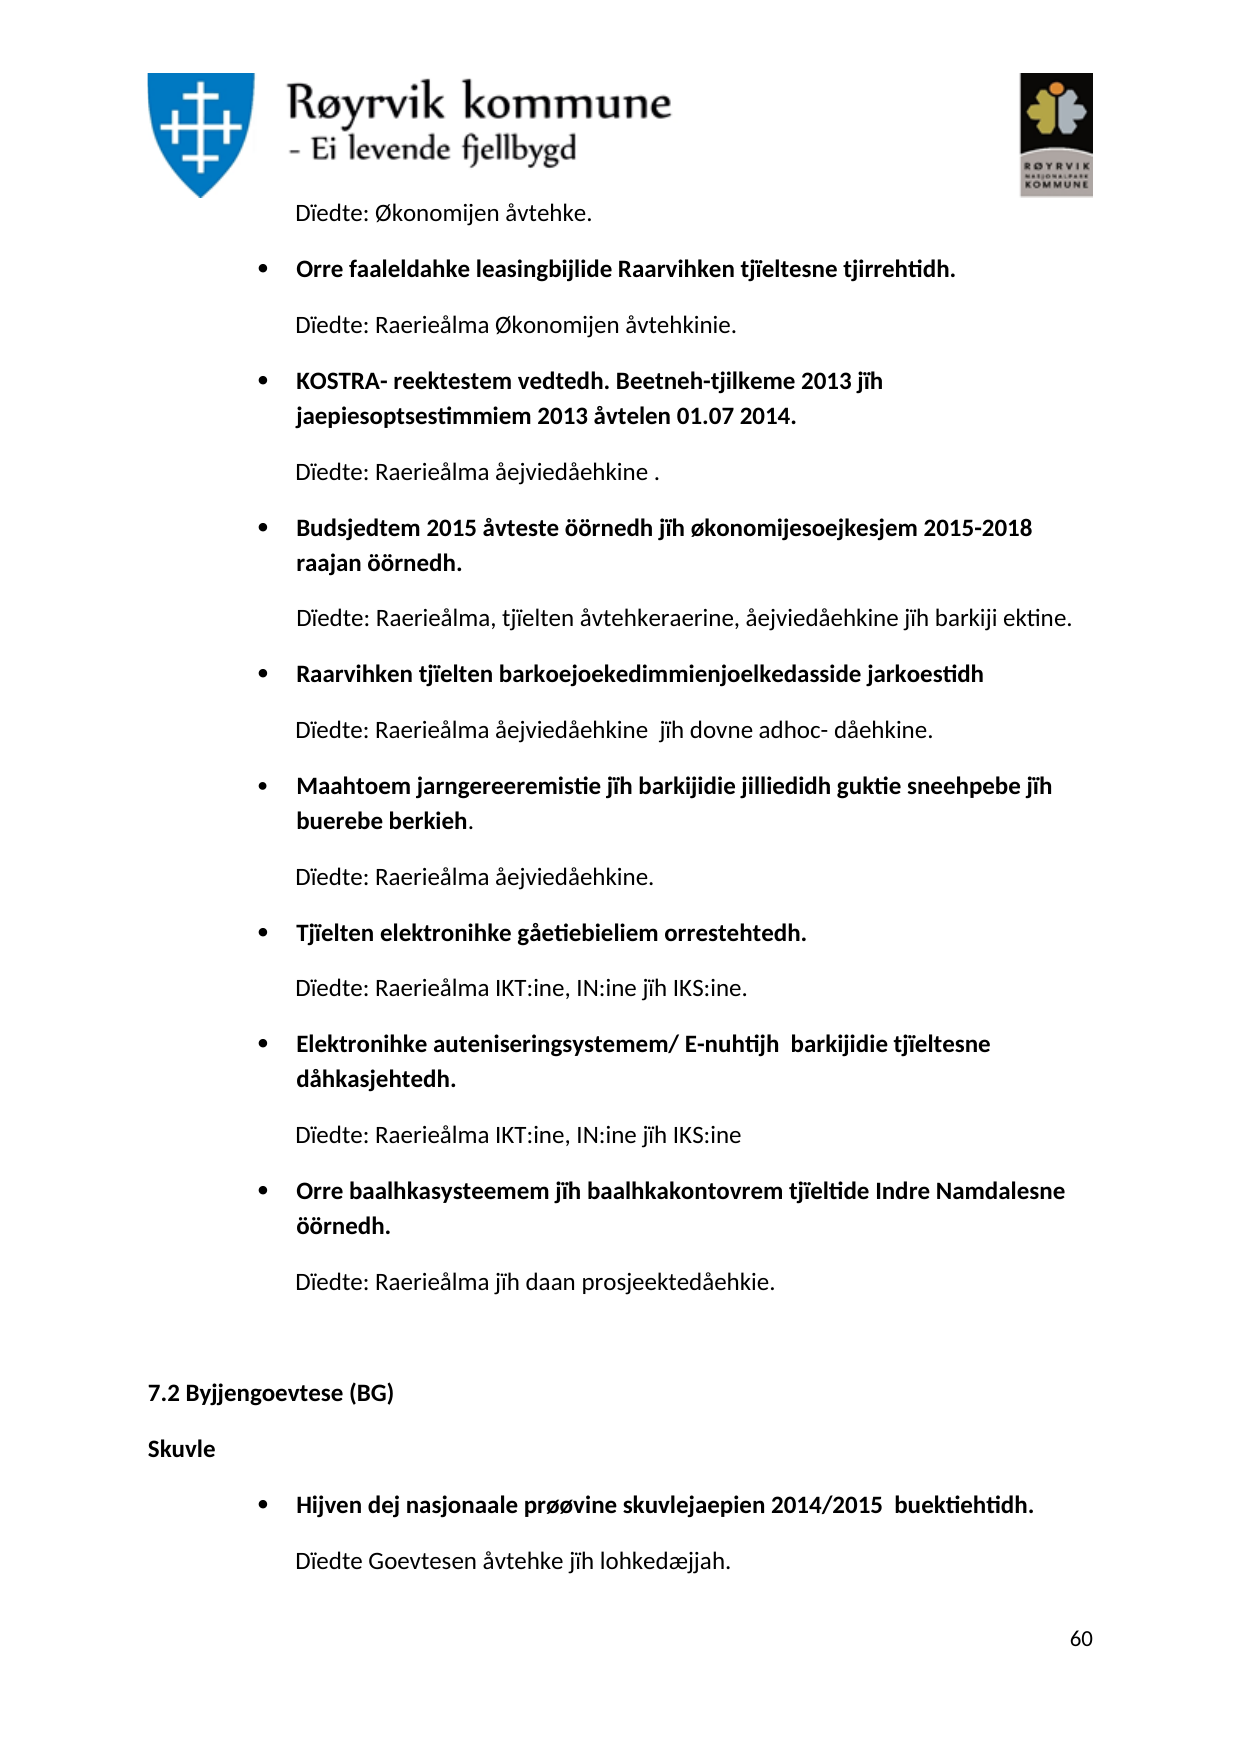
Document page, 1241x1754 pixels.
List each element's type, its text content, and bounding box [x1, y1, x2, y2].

list Budsjedtem 2015 åvteste öörnedh jïh økonomijesoejkesjem 2015-2018 raajan öörnedh. [258, 512, 1093, 577]
text Dïedte: Raerieålma IKT:ine, IN:ine jïh IKS:ine. [221, 973, 1093, 1003]
list Raarvihken tjïelten barkoejoekedimmienjoelkedasside jarkoestidh [258, 658, 1093, 689]
list Maahtoem jarngereeremistie jïh barkijidie jilliedidh guktie sneehpebe jïh buerebe berkieh. [258, 770, 1093, 836]
text Dïedte: Raerieålma åejviedåehkine . [221, 456, 1093, 486]
text Dïedte Goevtesen åvtehke jïh lohkedæjjah. [221, 1545, 1093, 1576]
text Dïedte: Raerieålma jïh daan prosjeektedåehkie. [221, 1266, 1093, 1296]
list Tjïelten elektronihke gåetiebieliem orrestehtedh. [258, 917, 1093, 947]
list KOSTRA- reektestem vedtedh. Beetneh-tjilkeme 2013 jïh jaepiesoptsestimmiem 2013 åvtelen 01.07 2014. [258, 365, 1093, 431]
list Orre baalhkasysteemem jïh baalhkakontovrem tjïeltide Indre Namdalesne öörnedh. [258, 1175, 1093, 1241]
text Dïedte: Raerieålma åejviedåehkine. [221, 861, 1093, 891]
text Dïedte: Raerieålma IKT:ine, IN:ine jïh IKS:ine [221, 1119, 1093, 1150]
picture [147, 73, 1093, 198]
text Dïedte: Raerieålma Økonomijen åvtehkinie. [221, 309, 1093, 340]
text Dïedte: Raerieålma åejviedåehkine jïh dovne adhoc- dåehkine. [221, 714, 1093, 745]
list Elektronihke auteniseringsystemem/ E-nuhtijh barkijidie tjïeltesne dåhkasjehtedh. [258, 1028, 1093, 1094]
list Hijven dej nasjonaale prøøvine skuvlejaepien 2014/2015 buektiehtidh. [258, 1489, 1093, 1520]
text 7.2 Byjjengoevtese (BG) [148, 1378, 1093, 1408]
list Orre faaleldahke leasingbijlide Raarvihken tjïeltesne tjirrehtidh. [258, 253, 1093, 284]
text Skuvle [148, 1433, 1093, 1464]
text Dïedte: Økonomijen åvtehke. [221, 198, 1093, 228]
text Dïedte: Raerieålma, tjïelten åvtehkeraerine, åejviedåehkine jïh barkiji ektine. [296, 603, 1093, 633]
